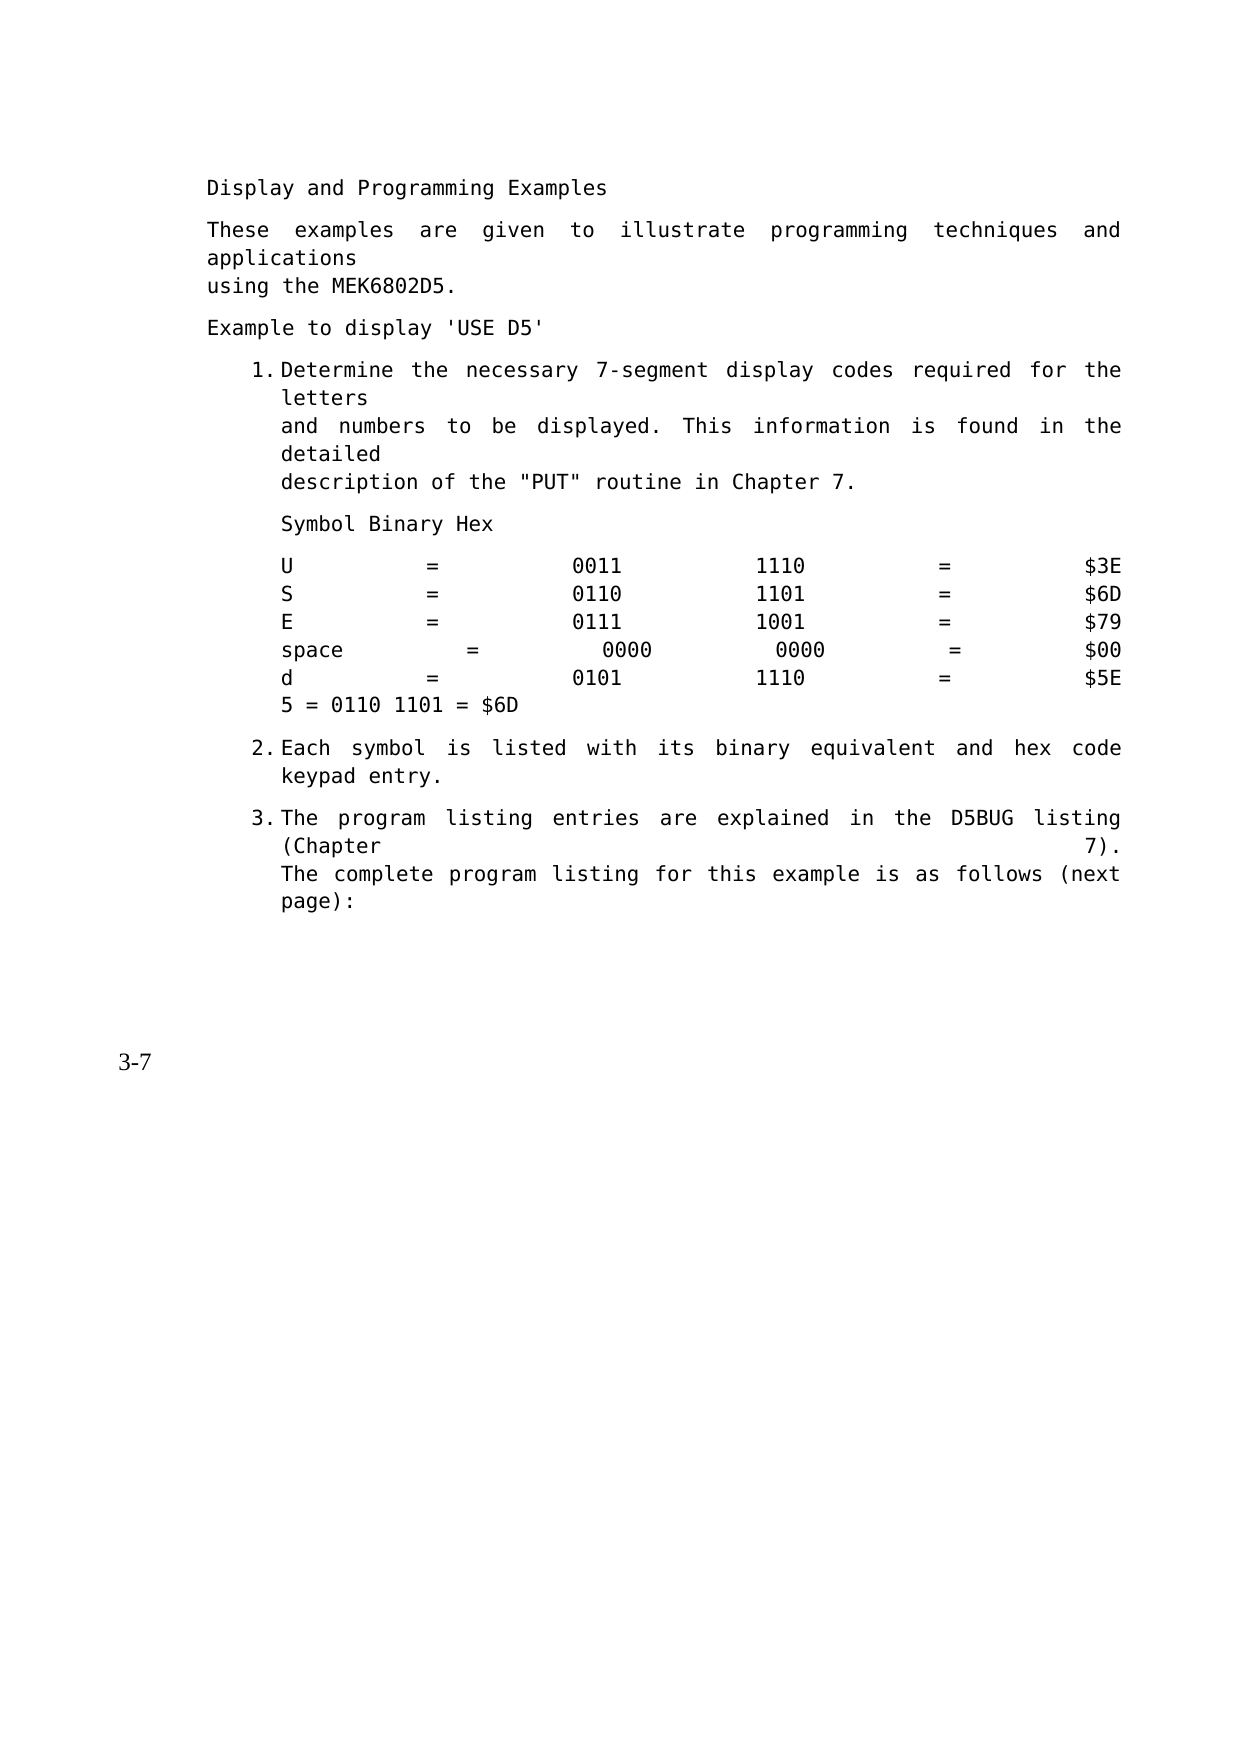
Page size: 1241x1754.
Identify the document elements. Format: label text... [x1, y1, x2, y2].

list The program listing entries are explained in the D5BUG listing (Chapter 7). The complete program listing for this example is as follows (next page): [251, 806, 1122, 914]
text Display and Programming Examples [207, 176, 1122, 200]
text 3-7 [118, 1047, 1122, 1076]
list Each symbol is listed with its binary equivalent and hex code keypad entry. [251, 736, 1122, 788]
text Example to display 'USE D5' [207, 316, 1122, 340]
list Determine the necessary 7-segment display codes required for the letters and numbers to be displayed. This information is found in the detailed description of the "PUT" routine in Chapter 7. [251, 358, 1122, 494]
list Symbol Binary Hex [251, 512, 1122, 536]
list U = 0011 1110 = $3E S = 0110 1101 = $6D E = 0111 1001 = $79 space = 0000 0000 = $00 d = 0101 1110 = $5E 5 = 0110 1101 = $6D [251, 554, 1122, 718]
text These examples are given to illustrate programming techniques and applications using the MEK6802D5. [207, 218, 1122, 298]
